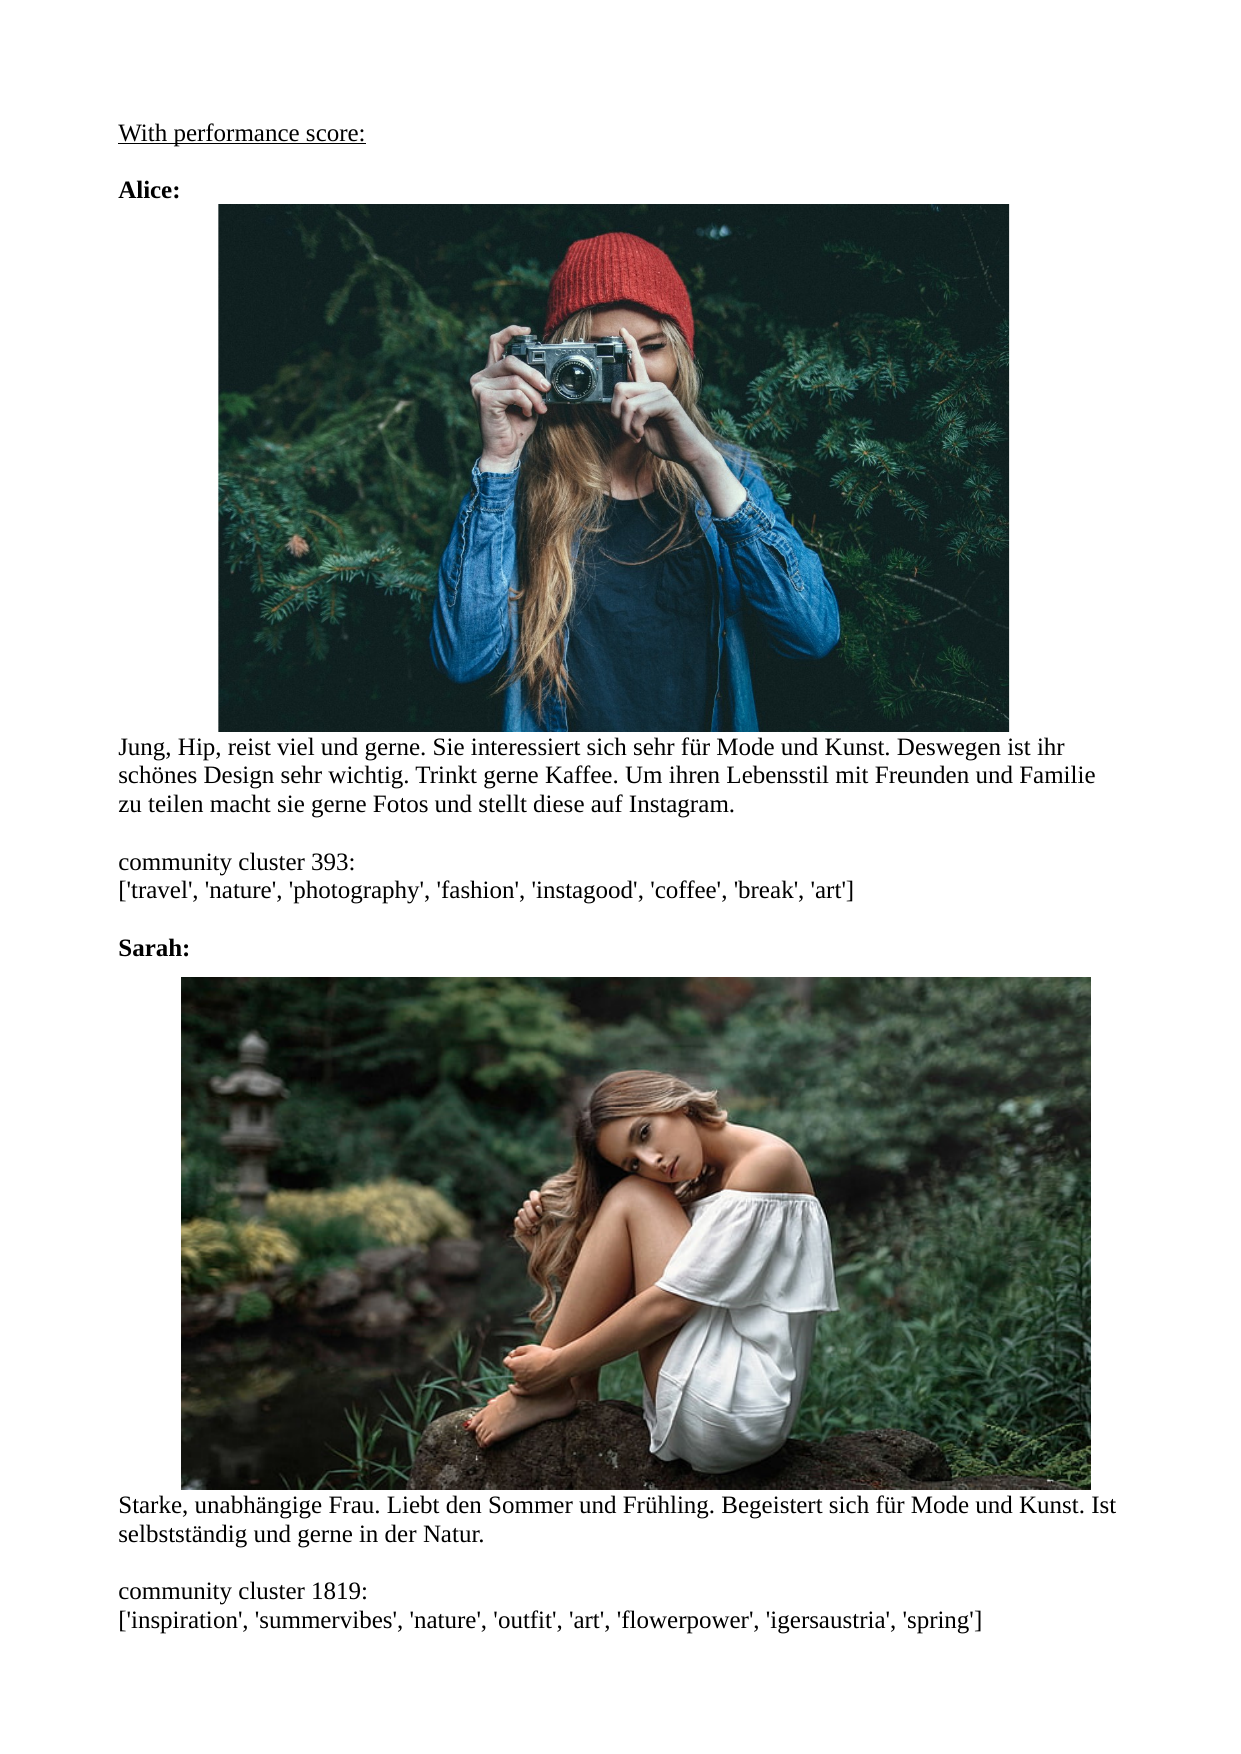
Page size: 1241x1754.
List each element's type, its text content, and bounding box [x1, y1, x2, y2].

picture [218, 204, 1010, 732]
text community cluster 393: [118, 847, 1122, 875]
text ['travel', 'nature', 'photography', 'fashion', 'instagood', 'coffee', 'break', 'art'] [118, 875, 1122, 904]
text With performance score: [118, 118, 1122, 147]
text community cluster 1819: [118, 1576, 1122, 1605]
picture [181, 977, 1091, 1490]
text Starke, unabhängige Frau. Liebt den Sommer und Frühling. Begeistert sich für Mode und Kunst. Ist selbstständig und gerne in der Natur. [118, 962, 1122, 1547]
text ['inspiration', 'summervibes', 'nature', 'outfit', 'art', 'flowerpower', 'igersaustria', 'spring'] [118, 1605, 1122, 1634]
text Sarah: [118, 933, 1122, 962]
text Jung, Hip, reist viel und gerne. Sie interessiert sich sehr für Mode und Kunst. Deswegen ist ihr schönes Design sehr wichtig. Trinkt gerne Kaffee. Um ihren Lebensstil mit Freunden und Familie zu teilen macht sie gerne Fotos und stellt diese auf Instagram. [118, 204, 1122, 818]
text Alice: [118, 176, 1122, 204]
